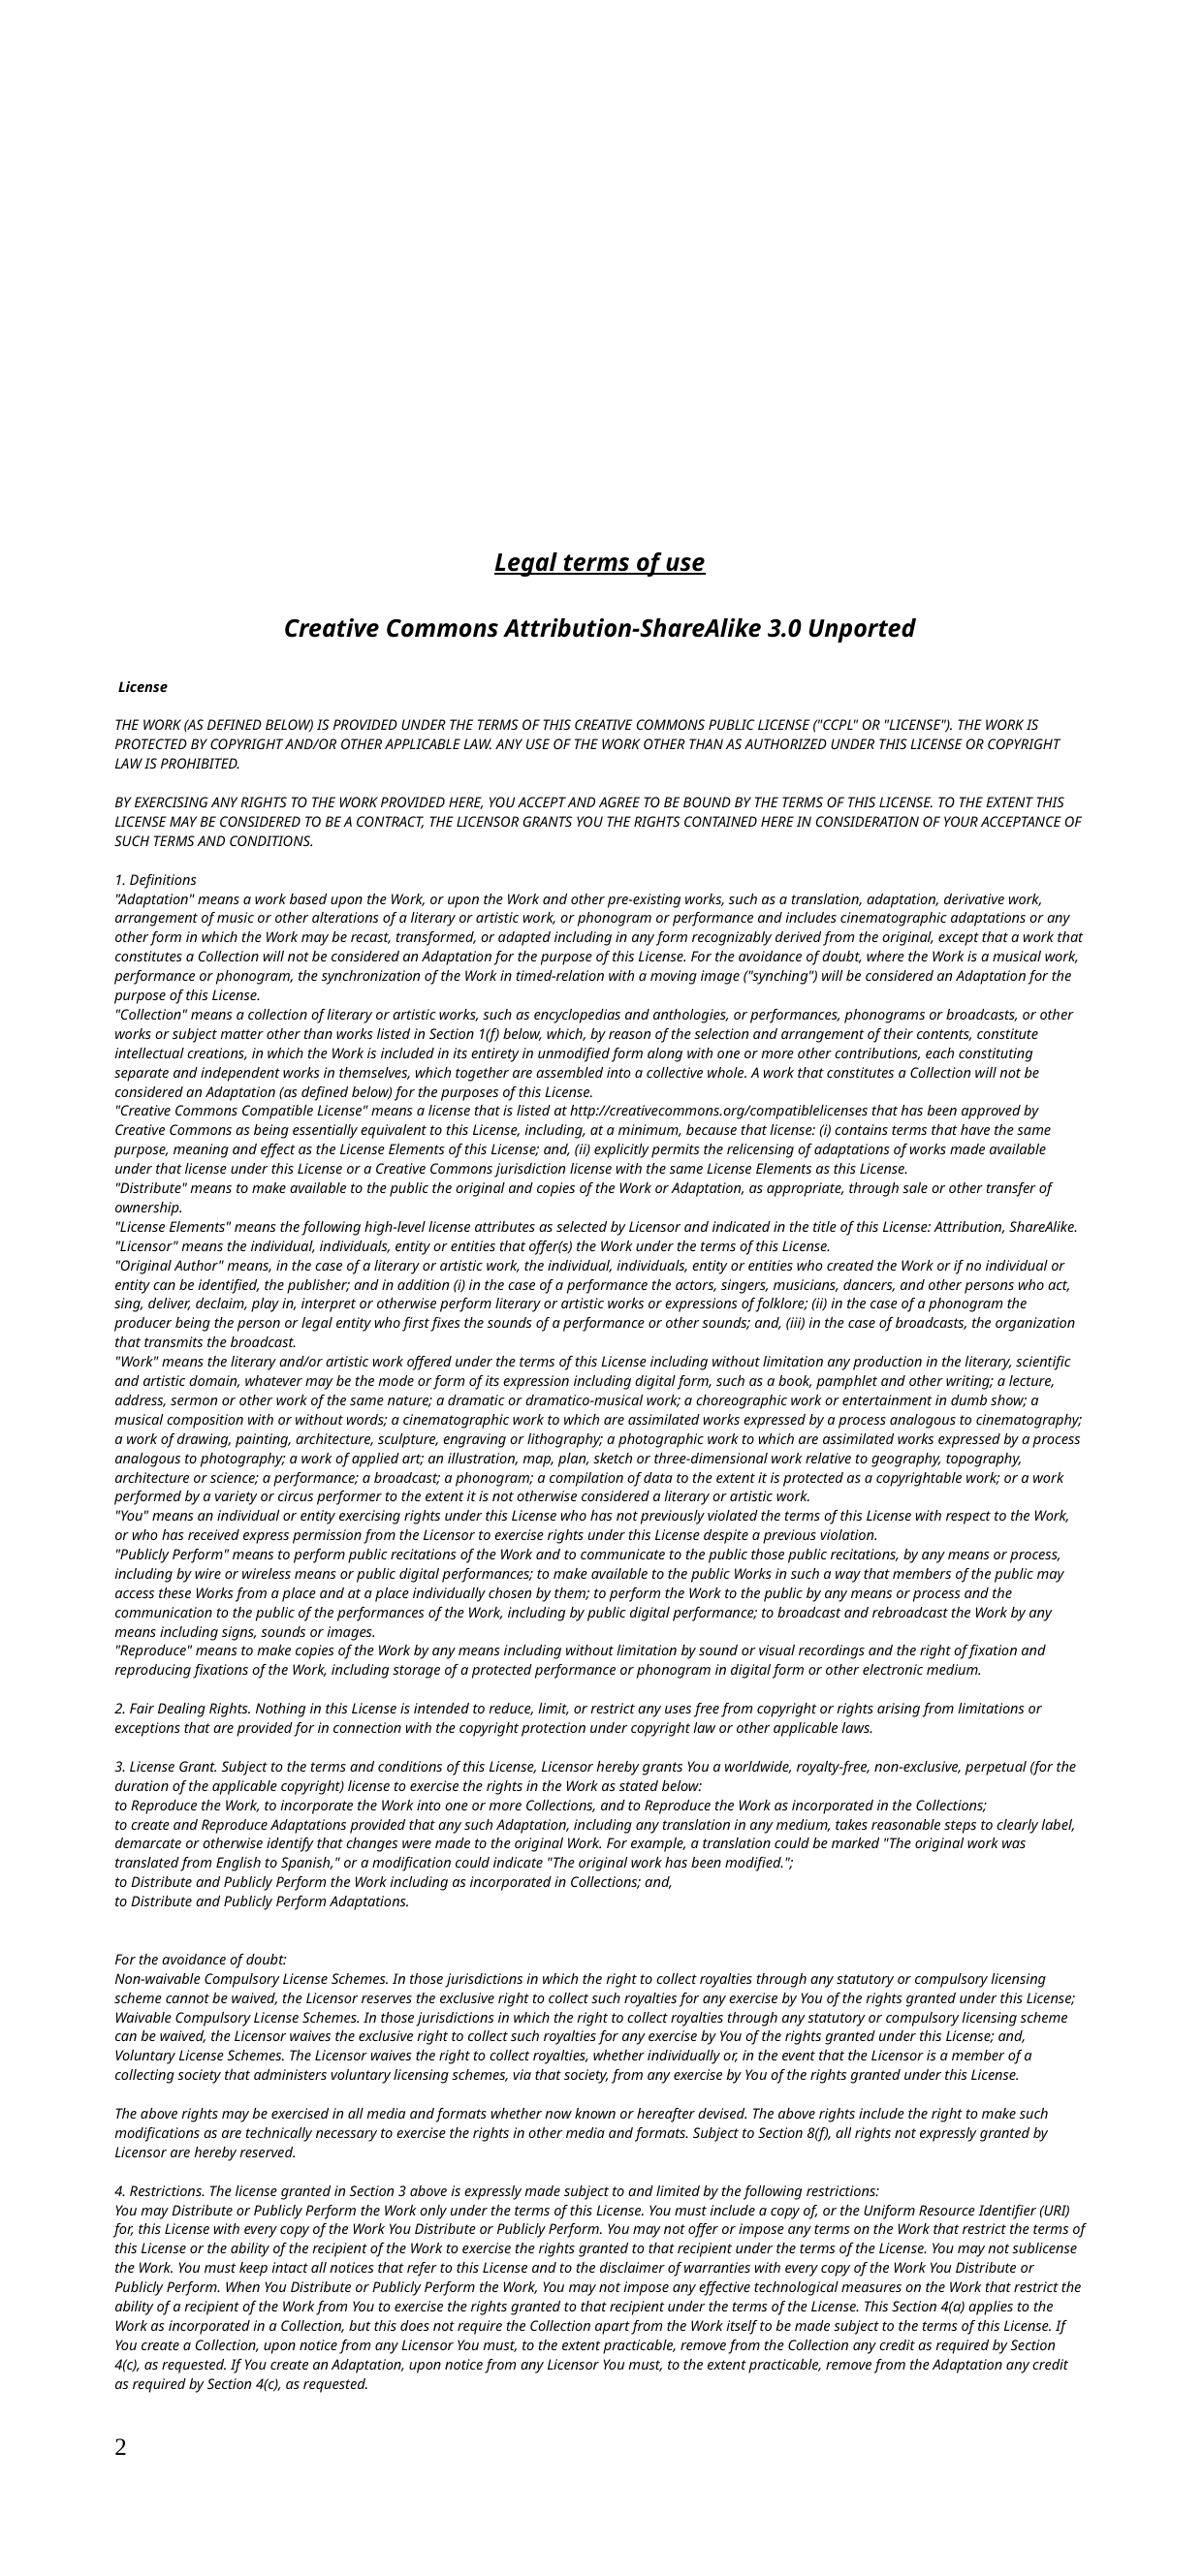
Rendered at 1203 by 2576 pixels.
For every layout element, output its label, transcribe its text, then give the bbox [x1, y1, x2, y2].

text to Distribute and Publicly Perform the Work including as incorporated in Collections; and, [114, 1872, 1088, 1892]
text "Adaptation" means a work based upon the Work, or upon the Work and other pre-existing works, such as a translation, adaptation, derivative work, arrangement of music or other alterations of a literary or artistic work, or phonogram or performance and includes cinematographic adaptations or any other form in which the Work may be recast, transformed, or adapted including in any form recognizably derived from the original, except that a work that constitutes a Collection will not be considered an Adaptation for the purpose of this License. For the avoidance of doubt, where the Work is a musical work, performance or phonogram, the synchronization of the Work in timed-relation with a moving image ("synching") will be considered an Adaptation for the purpose of this License. [114, 889, 1088, 1005]
text You may Distribute or Publicly Perform the Work only under the terms of this License. You must include a copy of, or the Uniform Resource Identifier (URI) for, this License with every copy of the Work You Distribute or Publicly Perform. You may not offer or impose any terms on the Work that restrict the terms of this License or the ability of the recipient of the Work to exercise the rights granted to that recipient under the terms of the License. You may not sublicense the Work. You must keep intact all notices that refer to this License and to the disclaimer of warranties with every copy of the Work You Distribute or Publicly Perform. When You Distribute or Publicly Perform the Work, You may not impose any effective technological measures on the Work that restrict the ability of a recipient of the Work from You to exercise the rights granted to that recipient under the terms of the License. This Section 4(a) applies to the Work as incorporated in a Collection, but this does not require the Collection apart from the Work itself to be made subject to the terms of this License. If You create a Collection, upon notice from any Licensor You must, to the extent practicable, remove from the Collection any credit as required by Section 4(c), as requested. If You create an Adaptation, upon notice from any Licensor You must, to the extent practicable, remove from the Adaptation any credit as required by Section 4(c), as requested. [114, 2200, 1088, 2393]
text THE WORK (AS DEFINED BELOW) IS PROVIDED UNDER THE TERMS OF THIS CREATIVE COMMONS PUBLIC LICENSE ("CCPL" OR "LICENSE"). THE WORK IS PROTECTED BY COPYRIGHT AND/OR OTHER APPLICABLE LAW. ANY USE OF THE WORK OTHER THAN AS AUTHORIZED UNDER THIS LICENSE OR COPYRIGHT LAW IS PROHIBITED. [114, 715, 1088, 773]
text Legal terms of use [114, 545, 1088, 578]
text "Original Author" means, in the case of a literary or artistic work, the individual, individuals, entity or entities who created the Work or if no individual or entity can be identified, the publisher; and in addition (i) in the case of a performance the actors, singers, musicians, dancers, and other persons who act, sing, deliver, declaim, play in, interpret or otherwise perform literary or artistic works or expressions of folklore; (ii) in the case of a phonogram the producer being the person or legal entity who first fixes the sounds of a performance or other sounds; and, (iii) in the case of broadcasts, the organization that transmits the broadcast. [114, 1255, 1088, 1352]
text Voluntary License Schemes. The Licensor waives the right to collect royalties, whether individually or, in the event that the Licensor is a member of a collecting society that administers voluntary licensing schemes, via that society, from any exercise by You of the rights granted under this License. [114, 2046, 1088, 2085]
text Non-waivable Compulsory License Schemes. In those jurisdictions in which the right to collect royalties through any statutory or compulsory licensing scheme cannot be waived, the Licensor reserves the exclusive right to collect such royalties for any exercise by You of the rights granted under this License; [114, 1969, 1088, 2007]
text Waivable Compulsory License Schemes. In those jurisdictions in which the right to collect royalties through any statutory or compulsory licensing scheme can be waived, the Licensor waives the exclusive right to collect such royalties for any exercise by You of the rights granted under this License; and, [114, 2007, 1088, 2046]
text Creative Commons Attribution-ShareAlike 3.0 Unported [114, 611, 1088, 644]
text 3. License Grant. Subject to the terms and conditions of this License, Licensor hereby grants You a worldwide, royalty-free, non-exclusive, perpetual (for the duration of the applicable copyright) license to exercise the rights in the Work as stated below: [114, 1757, 1088, 1795]
text The above rights may be exercised in all media and formats whether now known or hereafter devised. The above rights include the right to make such modifications as are technically necessary to exercise the rights in other media and formats. Subject to Section 8(f), all rights not expressly granted by Licensor are hereby reserved. [114, 2104, 1088, 2162]
text "Distribute" means to make available to the public the original and copies of the Work or Adaptation, as appropriate, through sale or other transfer of ownership. [114, 1178, 1088, 1217]
text 4. Restrictions. The license granted in Section 3 above is expressly made subject to and limited by the following restrictions: [114, 2181, 1088, 2200]
text 2. Fair Dealing Rights. Nothing in this License is intended to reduce, limit, or restrict any uses free from copyright or rights arising from limitations or exceptions that are provided for in connection with the copyright protection under copyright law or other applicable laws. [114, 1699, 1088, 1738]
text "Creative Commons Compatible License" means a license that is listed at http://creativecommons.org/compatiblelicenses that has been approved by Creative Commons as being essentially equivalent to this License, including, at a minimum, because that license: (i) contains terms that have the same purpose, meaning and effect as the License Elements of this License; and, (ii) explicitly permits the relicensing of adaptations of works made available under that license under this License or a Creative Commons jurisdiction license with the same License Elements as this License. [114, 1101, 1088, 1178]
text For the avoidance of doubt: [114, 1950, 1088, 1969]
text License [114, 676, 1088, 696]
text "License Elements" means the following high-level license attributes as selected by Licensor and indicated in the title of this License: Attribution, ShareAlike. [114, 1217, 1088, 1237]
text to create and Reproduce Adaptations provided that any such Adaptation, including any translation in any medium, takes reasonable steps to clearly label, demarcate or otherwise identify that changes were made to the original Work. For example, a translation could be marked "The original work was translated from English to Spanish," or a modification could indicate "The original work has been modified."; [114, 1814, 1088, 1872]
text to Distribute and Publicly Perform Adaptations. [114, 1892, 1088, 1911]
text "You" means an individual or entity exercising rights under this License who has not previously violated the terms of this License with respect to the Work, or who has received express permission from the Licensor to exercise rights under this License despite a previous violation. [114, 1506, 1088, 1545]
text "Licensor" means the individual, individuals, entity or entities that offer(s) the Work under the terms of this License. [114, 1237, 1088, 1255]
text 1. Definitions [114, 869, 1088, 889]
text to Reproduce the Work, to incorporate the Work into one or more Collections, and to Reproduce the Work as incorporated in the Collections; [114, 1795, 1088, 1814]
text "Publicly Perform" means to perform public recitations of the Work and to communicate to the public those public recitations, by any means or process, including by wire or wireless means or public digital performances; to make available to the public Works in such a way that members of the public may access these Works from a place and at a place individually chosen by them; to perform the Work to the public by any means or process and the communication to the public of the performances of the Work, including by public digital performance; to broadcast and rebroadcast the Work by any means including signs, sounds or images. [114, 1545, 1088, 1641]
text "Reproduce" means to make copies of the Work by any means including without limitation by sound or visual recordings and the right of fixation and reproducing fixations of the Work, including storage of a protected performance or phonogram in digital form or other electronic medium. [114, 1641, 1088, 1680]
text BY EXERCISING ANY RIGHTS TO THE WORK PROVIDED HERE, YOU ACCEPT AND AGREE TO BE BOUND BY THE TERMS OF THIS LICENSE. TO THE EXTENT THIS LICENSE MAY BE CONSIDERED TO BE A CONTRACT, THE LICENSOR GRANTS YOU THE RIGHTS CONTAINED HERE IN CONSIDERATION OF YOUR ACCEPTANCE OF SUCH TERMS AND CONDITIONS. [114, 793, 1088, 851]
text "Collection" means a collection of literary or artistic works, such as encyclopedias and anthologies, or performances, phonograms or broadcasts, or other works or subject matter other than works listed in Section 1(f) below, which, by reason of the selection and arrangement of their contents, constitute intellectual creations, in which the Work is included in its entirety in unmodified form along with one or more other contributions, each constituting separate and independent works in themselves, which together are assembled into a collective whole. A work that constitutes a Collection will not be considered an Adaptation (as defined below) for the purposes of this License. [114, 1005, 1088, 1101]
text "Work" means the literary and/or artistic work offered under the terms of this License including without limitation any production in the literary, scientific and artistic domain, whatever may be the mode or form of its expression including digital form, such as a book, pamphlet and other writing; a lecture, address, sermon or other work of the same nature; a dramatic or dramatico-musical work; a choreographic work or entertainment in dumb show; a musical composition with or without words; a cinematographic work to which are assimilated works expressed by a process analogous to cinematography; a work of drawing, painting, architecture, sculpture, engraving or lithography; a photographic work to which are assimilated works expressed by a process analogous to photography; a work of applied art; an illustration, map, plan, sketch or three-dimensional work relative to geography, topography, architecture or science; a performance; a broadcast; a phonogram; a compilation of data to the extent it is protected as a copyrightable work; or a work performed by a variety or circus performer to the extent it is not otherwise considered a literary or artistic work. [114, 1352, 1088, 1506]
